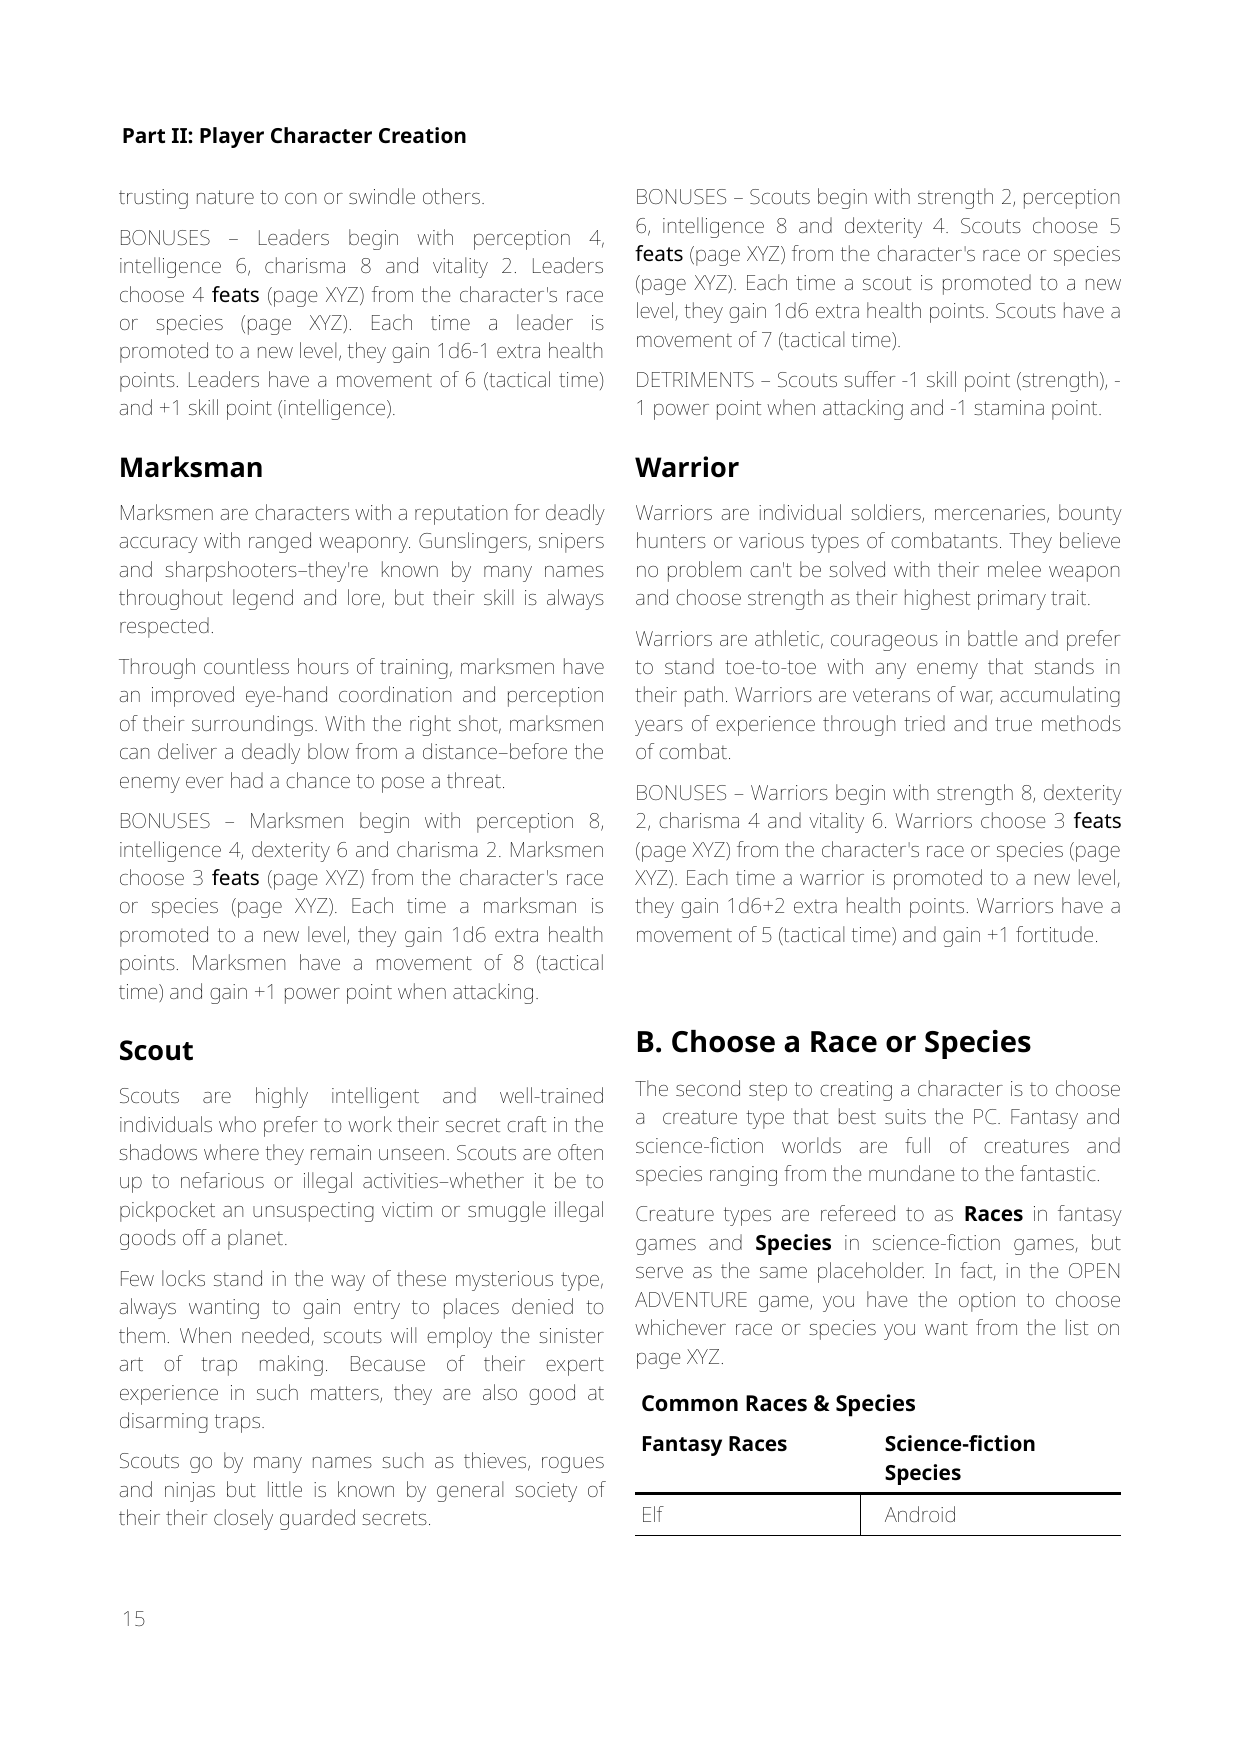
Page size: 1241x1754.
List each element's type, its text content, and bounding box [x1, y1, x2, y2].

text The second step to creating a character is to choose a creature type that best suits the PC. Fantasy and science-fiction worlds are full of creatures and species ranging from the mundane to the fantastic. [635, 1074, 1122, 1188]
text BONUSES – Leaders begin with perception 4, intelligence 6, charisma 8 and vitality 2. Leaders choose 4 feats (page XYZ) from the character's race or species (page XYZ). Each time a leader is promoted to a new level, they gain 1d6-1 extra health points. Leaders have a movement of 6 (tactical time) and +1 skill point (intelligence). [118, 223, 605, 422]
text Warriors are individual soldiers, mercenaries, bounty hunters or various types of combatants. They believe no problem can't be solved with their melee weapon and choose strength as their highest primary trait. [635, 498, 1122, 612]
table_cell Science-fiction Species [879, 1424, 1121, 1492]
text Marksmen are characters with a reputation for deadly accuracy with ranged weaponry. Gunslingers, snipers and sharpshooters–they're known by many names throughout legend and lore, but their skill is always respected. [118, 498, 605, 640]
table_header Common Races & Species [635, 1382, 1121, 1423]
text Warriors are athletic, courageous in battle and prefer to stand toe-to-toe with any enemy that stands in their path. Warriors are veterans of war, accumulating years of experience through tried and true methods of combat. [635, 624, 1122, 766]
text Scouts go by many names such as thieves, rogues and ninjas but little is known by general society of their their closely guarded secrets. [118, 1446, 605, 1532]
text Creature types are refereed to as Races in fantasy games and Species in science-fiction games, but serve as the same placeholder. In fact, in the OPEN ADVENTURE game, you have the option to choose whichever race or species you want from the list on page XYZ. [635, 1199, 1122, 1370]
text BONUSES – Marksmen begin with perception 8, intelligence 4, dexterity 6 and charisma 2. Marksmen choose 3 feats (page XYZ) from the character's race or species (page XYZ). Each time a marksman is promoted to a new level, they gain 1d6 extra health points. Marksmen have a movement of 8 (tactical time) and gain +1 power point when attacking. [118, 806, 605, 1005]
table_cell Fantasy Races [635, 1424, 860, 1492]
table_cell [860, 1424, 879, 1492]
text Scouts are highly intelligent and well-trained individuals who prefer to work their secret craft in the shadows where they remain unseen. Scouts are often up to nefarious or illegal activities–whether it be to pickpocket an unsuspecting victim or smuggle illegal goods off a planet. [118, 1081, 605, 1252]
subtitle B. Choose a Race or Species [635, 1022, 1122, 1061]
table_cell [861, 1495, 879, 1535]
text BONUSES – Warriors begin with strength 8, dexterity 2, charisma 4 and vitality 6. Warriors choose 3 feats (page XYZ) from the character's race or species (page XYZ). Each time a warrior is promoted to a new level, they gain 1d6+2 extra health points. Warriors have a movement of 5 (tactical time) and gain +1 fortitude. [635, 778, 1122, 948]
subtitle Warrior [635, 448, 1122, 485]
subtitle Scout [118, 1032, 605, 1069]
text trusting nature to con or swindle others. [118, 182, 605, 211]
text Few locks stand in the way of these mysterious type, always wanting to gain entry to places denied to them. When needed, scouts will employ the sinister art of trap making. Because of their expert experience in such matters, they are also good at disarming traps. [118, 1264, 605, 1434]
table_cell Android [879, 1495, 1121, 1535]
text BONUSES – Scouts begin with strength 2, perception 6, intelligence 8 and dexterity 4. Scouts choose 5 feats (page XYZ) from the character's race or species (page XYZ). Each time a scout is promoted to a new level, they gain 1d6 extra health points. Scouts have a movement of 7 (tactical time). [635, 182, 1122, 353]
text DETRIMENTS – Scouts suffer -1 skill point (strength), -1 power point when attacking and -1 stamina point. [635, 365, 1122, 422]
subtitle Marksman [118, 448, 605, 485]
text Through countless hours of training, marksmen have an improved eye-hand coordination and perception of their surroundings. With the right shot, marksmen can deliver a deadly blow from a distance–before the enemy ever had a chance to pose a threat. [118, 652, 605, 794]
table_cell Elf [635, 1495, 860, 1535]
